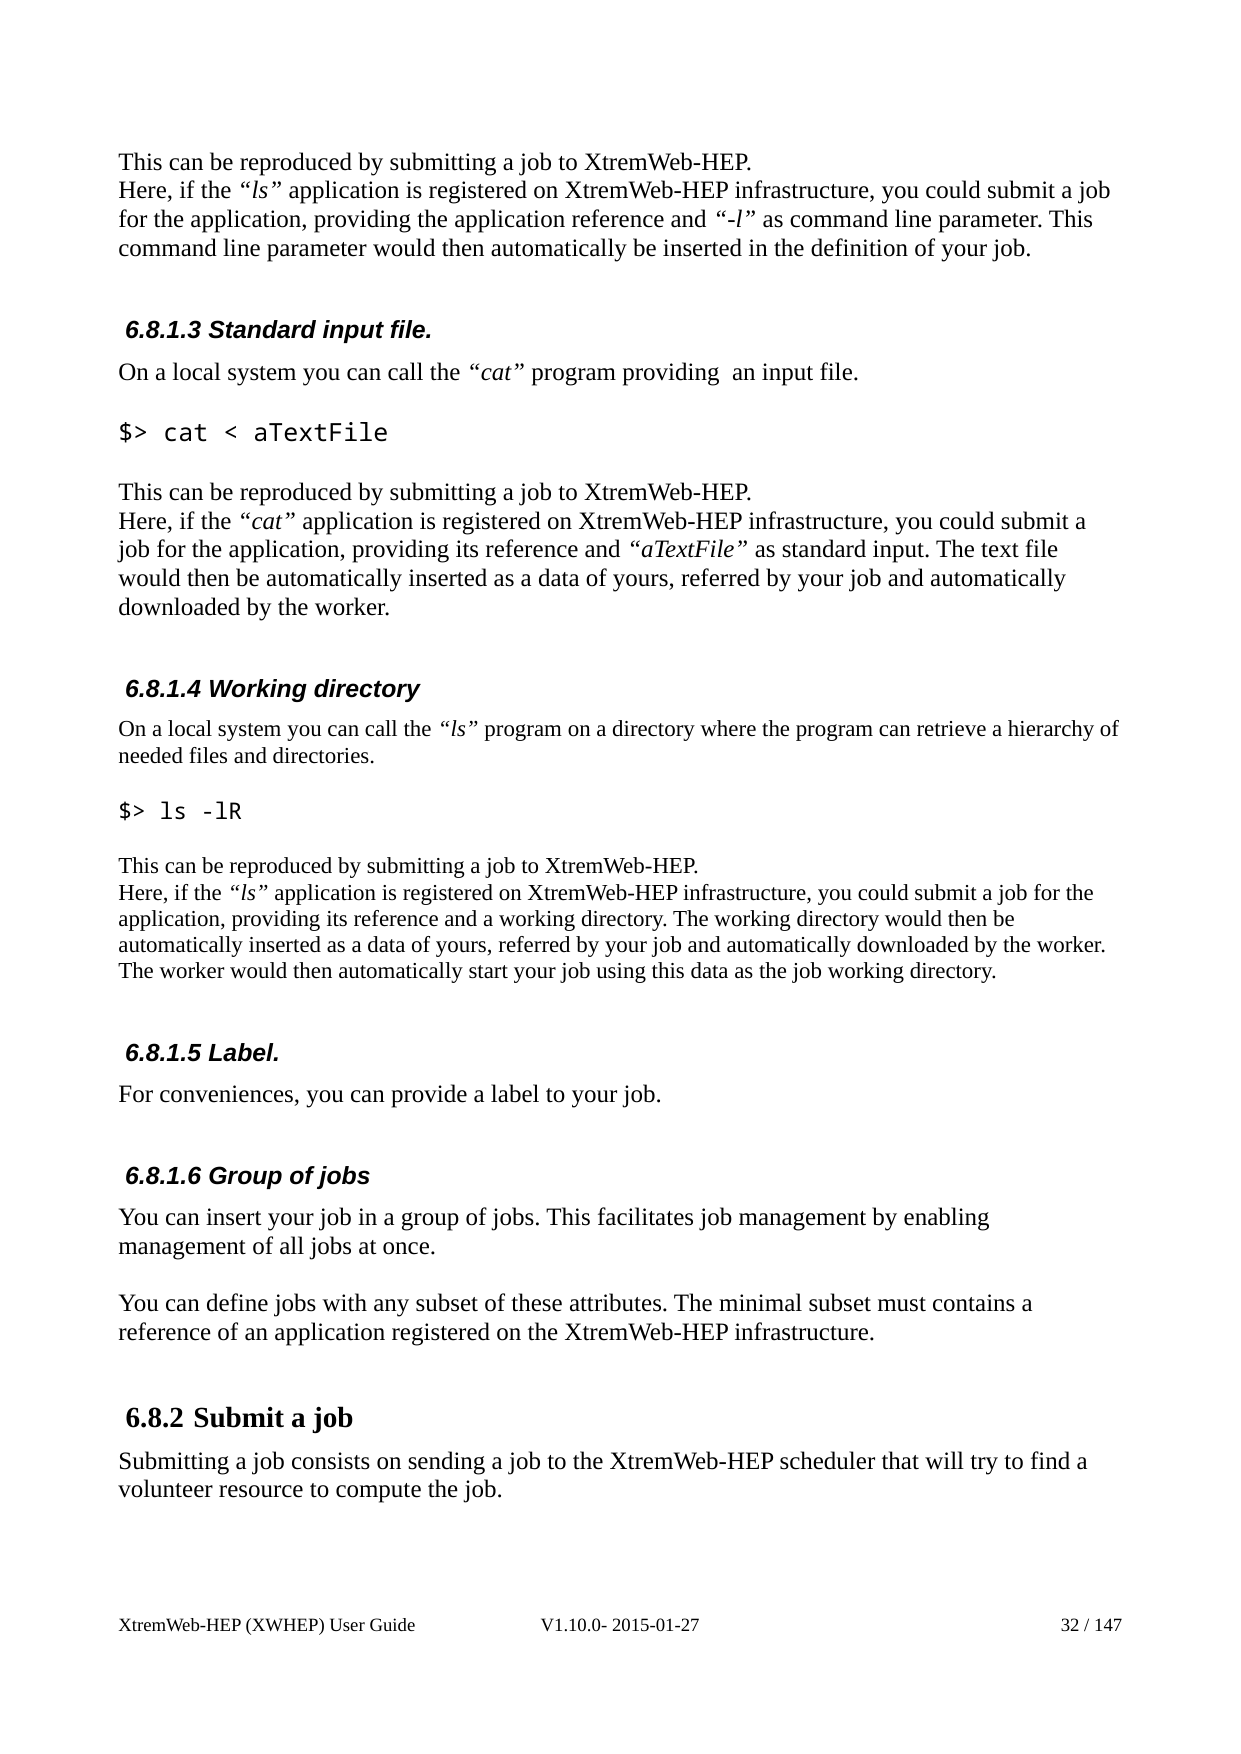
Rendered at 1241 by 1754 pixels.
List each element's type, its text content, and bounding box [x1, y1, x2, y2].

subtitle Submit a job [118, 1400, 1122, 1433]
subtitle Group of jobs [118, 1161, 1122, 1190]
subtitle Working directory [118, 674, 1122, 703]
text You can define jobs with any subset of these attributes. The minimal subset must contains a reference of an application registered on the XtremWeb-HEP infrastructure. [118, 1288, 1122, 1346]
subtitle Standard input file. [118, 316, 1122, 344]
text Submitting a job consists on sending a job to the XtremWeb-HEP scheduler that will try to find a volunteer resource to compute the job. [118, 1446, 1122, 1503]
subtitle Label. [118, 1038, 1122, 1066]
text On a local system you can call the “ls” program on a directory where the program can retrieve a hierarchy of needed files and directories. $> ls -lR This can be reproduced by submitting a job to XtremWeb-HEP. Here, if the “ls” application is registered on XtremWeb-HEP infrastructure, you could submit a job for the application, providing its reference and a working directory. The working directory would then be automatically inserted as a data of yours, referred by your job and automatically downloaded by the worker. The worker would then automatically start your job using this data as the job working directory. [118, 716, 1122, 984]
text You can insert your job in a group of jobs. This facilitates job management by enabling management of all jobs at once. [118, 1202, 1122, 1260]
text On a local system you can call the “cat” program providing an input file. $> cat < aTextFile This can be reproduced by submitting a job to XtremWeb-HEP. Here, if the “cat” application is registered on XtremWeb-HEP infrastructure, you could submit a job for the application, providing its reference and “aTextFile” as standard input. The text file would then be automatically inserted as a data of yours, referred by your job and automatically downloaded by the worker. [118, 357, 1122, 621]
text This can be reproduced by submitting a job to XtremWeb-HEP. Here, if the “ls” application is registered on XtremWeb-HEP infrastructure, you could submit a job for the application, providing the application reference and “-l” as command line parameter. This command line parameter would then automatically be inserted in the definition of your job. [118, 118, 1122, 262]
text For conveniences, you can provide a label to your job. [118, 1079, 1122, 1107]
